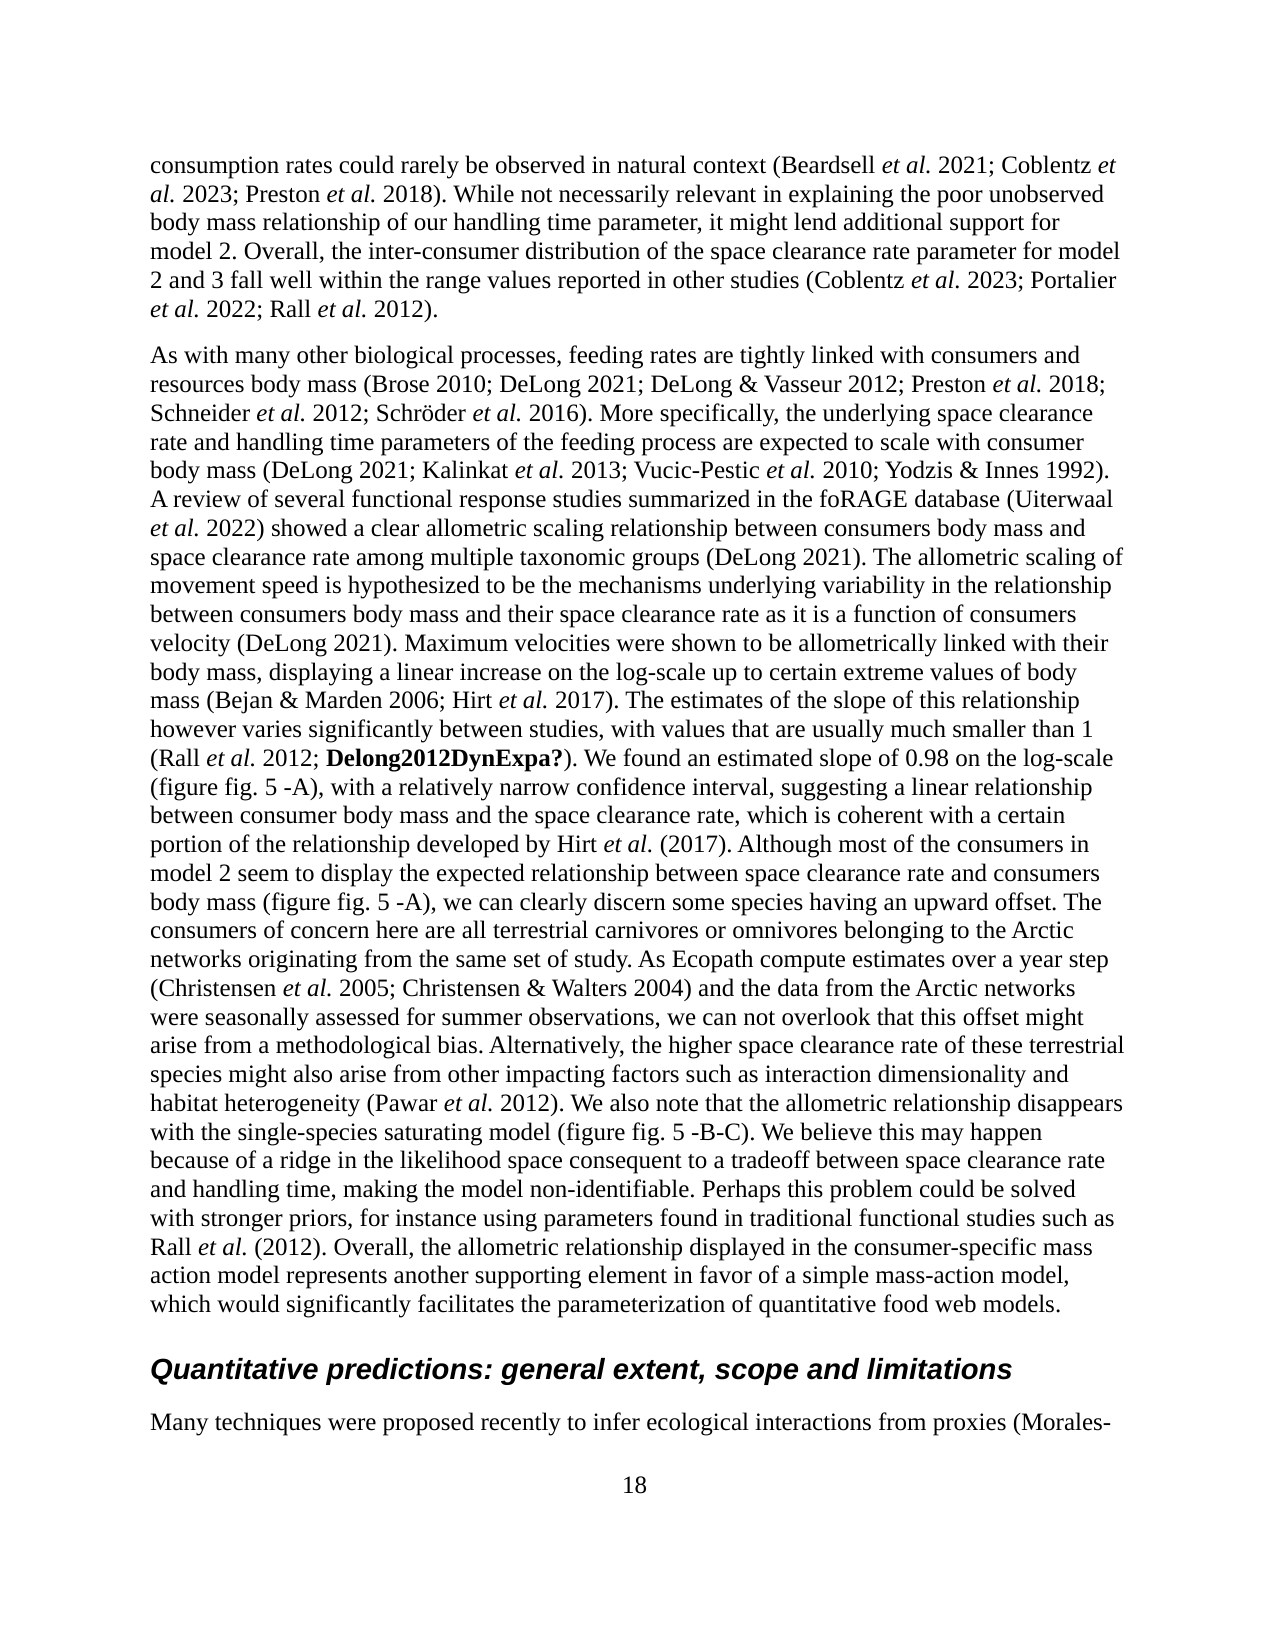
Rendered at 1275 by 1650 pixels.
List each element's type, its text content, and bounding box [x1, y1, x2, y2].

text As with many other biological processes, feeding rates are tightly linked with consumers and resources body mass (Brose 2010; DeLong 2021; DeLong & Vasseur 2012; Preston et al. 2018; Schneider et al. 2012; Schröder et al. 2016). More specifically, the underlying space clearance rate and handling time parameters of the feeding process are expected to scale with consumer body mass (DeLong 2021; Kalinkat et al. 2013; Vucic-Pestic et al. 2010; Yodzis & Innes 1992). A review of several functional response studies summarized in the foRAGE database (Uiterwaal et al. 2022) showed a clear allometric scaling relationship between consumers body mass and space clearance rate among multiple taxonomic groups (DeLong 2021). The allometric scaling of movement speed is hypothesized to be the mechanisms underlying variability in the relationship between consumers body mass and their space clearance rate as it is a function of consumers velocity (DeLong 2021). Maximum velocities were shown to be allometrically linked with their body mass, displaying a linear increase on the log-scale up to certain extreme values of body mass (Bejan & Marden 2006; Hirt et al. 2017). The estimates of the slope of this relationship however varies significantly between studies, with values that are usually much smaller than 1 (Rall et al. 2012; Delong2012DynExpa?). We found an estimated slope of 0.98 on the log-scale (figure fig. 5 -A), with a relatively narrow confidence interval, suggesting a linear relationship between consumer body mass and the space clearance rate, which is coherent with a certain portion of the relationship developed by Hirt et al. (2017). Although most of the consumers in model 2 seem to display the expected relationship between space clearance rate and consumers body mass (figure fig. 5 -A), we can clearly discern some species having an upward offset. The consumers of concern here are all terrestrial carnivores or omnivores belonging to the Arctic networks originating from the same set of study. As Ecopath compute estimates over a year step (Christensen et al. 2005; Christensen & Walters 2004) and the data from the Arctic networks were seasonally assessed for summer observations, we can not overlook that this offset might arise from a methodological bias. Alternatively, the higher space clearance rate of these terrestrial species might also arise from other impacting factors such as interaction dimensionality and habitat heterogeneity (Pawar et al. 2012). We also note that the allometric relationship disappears with the single-species saturating model (figure fig. 5 -B-C). We believe this may happen because of a ridge in the likelihood space consequent to a tradeoff between space clearance rate and handling time, making the model non-identifiable. Perhaps this problem could be solved with stronger priors, for instance using parameters found in traditional functional studies such as Rall et al. (2012). Overall, the allometric relationship displayed in the consumer-specific mass action model represents another supporting element in favor of a simple mass-action model, which would significantly facilitates the parameterization of quantitative food web models. [150, 340, 1125, 1318]
text Many techniques were proposed recently to infer ecological interactions from proxies (Morales- [150, 1407, 1125, 1436]
subtitle Quantitative predictions: general extent, scope and limitations [150, 1352, 1125, 1385]
text consumption rates could rarely be observed in natural context (Beardsell et al. 2021; Coblentz et al. 2023; Preston et al. 2018). While not necessarily relevant in explaining the poor unobserved body mass relationship of our handling time parameter, it might lend additional support for model 2. Overall, the inter-consumer distribution of the space clearance rate parameter for model 2 and 3 fall well within the range values reported in other studies (Coblentz et al. 2023; Portalier et al. 2022; Rall et al. 2012). [150, 150, 1125, 322]
